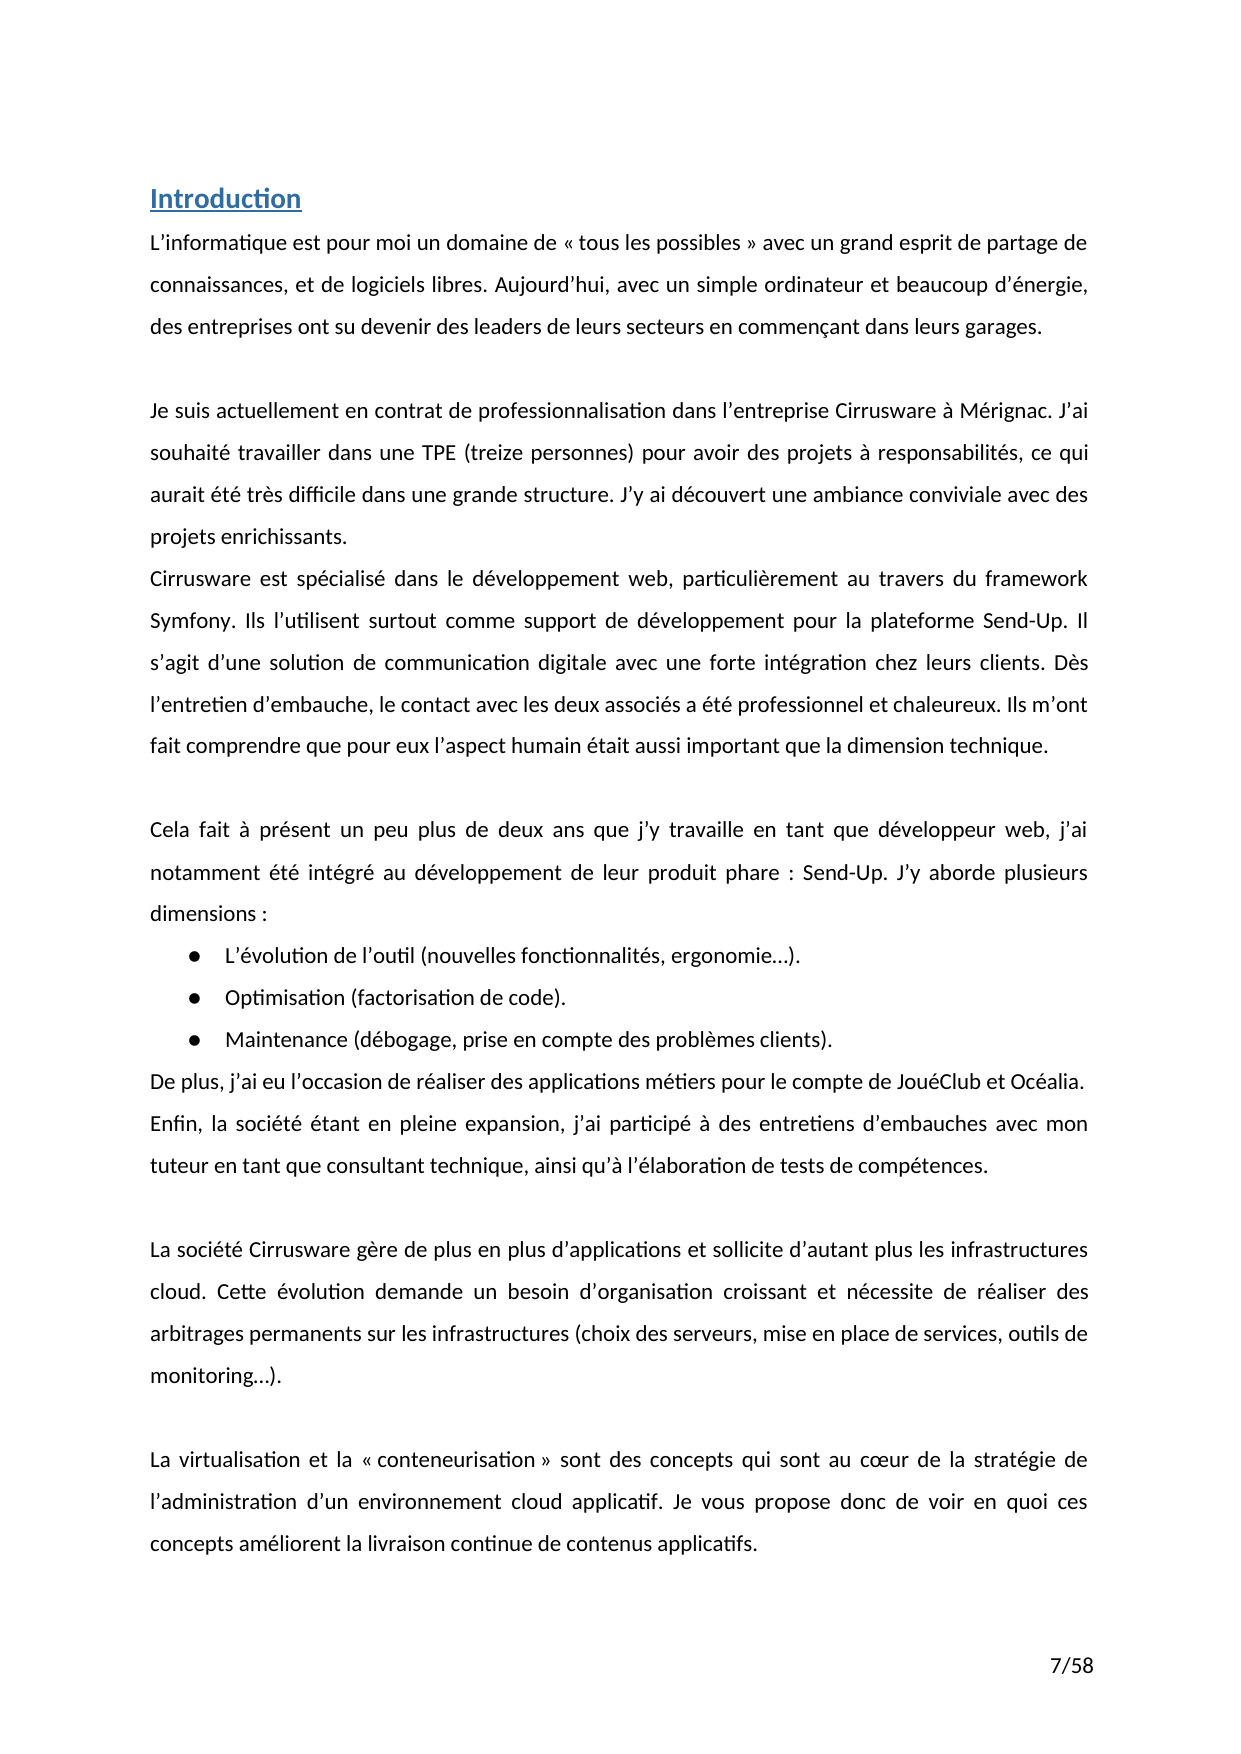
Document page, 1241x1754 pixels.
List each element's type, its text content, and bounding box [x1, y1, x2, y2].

text Cirrusware est spécialisé dans le développement web, particulièrement au travers du framework Symfony. Ils l’utilisent surtout comme support de développement pour la plateforme Send-Up. Il s’agit d’une solution de communication digitale avec une forte intégration chez leurs clients. Dès l’entretien d’embauche, le contact avec les deux associés a été professionnel et chaleureux. Ils m’ont fait comprendre que pour eux l’aspect humain était aussi important que la dimension technique. [150, 564, 1090, 760]
subtitle Introduction [150, 180, 1090, 215]
list L’évolution de l’outil (nouvelles fonctionnalités, ergonomie…). [187, 942, 1090, 969]
text La virtualisation et la « conteneurisation » sont des concepts qui sont au cœur de la stratégie de l’administration d’un environnement cloud applicatif. Je vous propose donc de voir en quoi ces concepts améliorent la livraison continue de contenus applicatifs. [150, 1445, 1090, 1557]
list Optimisation (factorisation de code). [187, 983, 1090, 1012]
text Enfin, la société étant en pleine expansion, j’ai participé à des entretiens d’embauches avec mon tuteur en tant que consultant technique, ainsi qu’à l’élaboration de tests de compétences. [150, 1109, 1090, 1179]
text L’informatique est pour moi un domaine de « tous les possibles » avec un grand esprit de partage de connaissances, et de logiciels libres. Aujourd’hui, avec un simple ordinateur et beaucoup d’énergie, des entreprises ont su devenir des leaders de leurs secteurs en commençant dans leurs garages. [150, 228, 1090, 340]
text Je suis actuellement en contrat de professionnalisation dans l’entreprise Cirrusware à Mérignac. J’ai souhaité travailler dans une TPE (treize personnes) pour avoir des projets à responsabilités, ce qui aurait été très difficile dans une grande structure. J’y ai découvert une ambiance conviviale avec des projets enrichissants. [150, 396, 1090, 550]
list Maintenance (débogage, prise en compte des problèmes clients). [187, 1026, 1090, 1053]
text Cela fait à présent un peu plus de deux ans que j’y travaille en tant que développeur web, j’ai notamment été intégré au développement de leur produit phare : Send-Up. J’y aborde plusieurs dimensions : [150, 816, 1090, 928]
text La société Cirrusware gère de plus en plus d’applications et sollicite d’autant plus les infrastructures cloud. Cette évolution demande un besoin d’organisation croissant et nécessite de réaliser des arbitrages permanents sur les infrastructures (choix des serveurs, mise en place de services, outils de monitoring…). [150, 1235, 1090, 1389]
text De plus, j’ai eu l’occasion de réaliser des applications métiers pour le compte de JouéClub et Océalia. [150, 1067, 1090, 1096]
